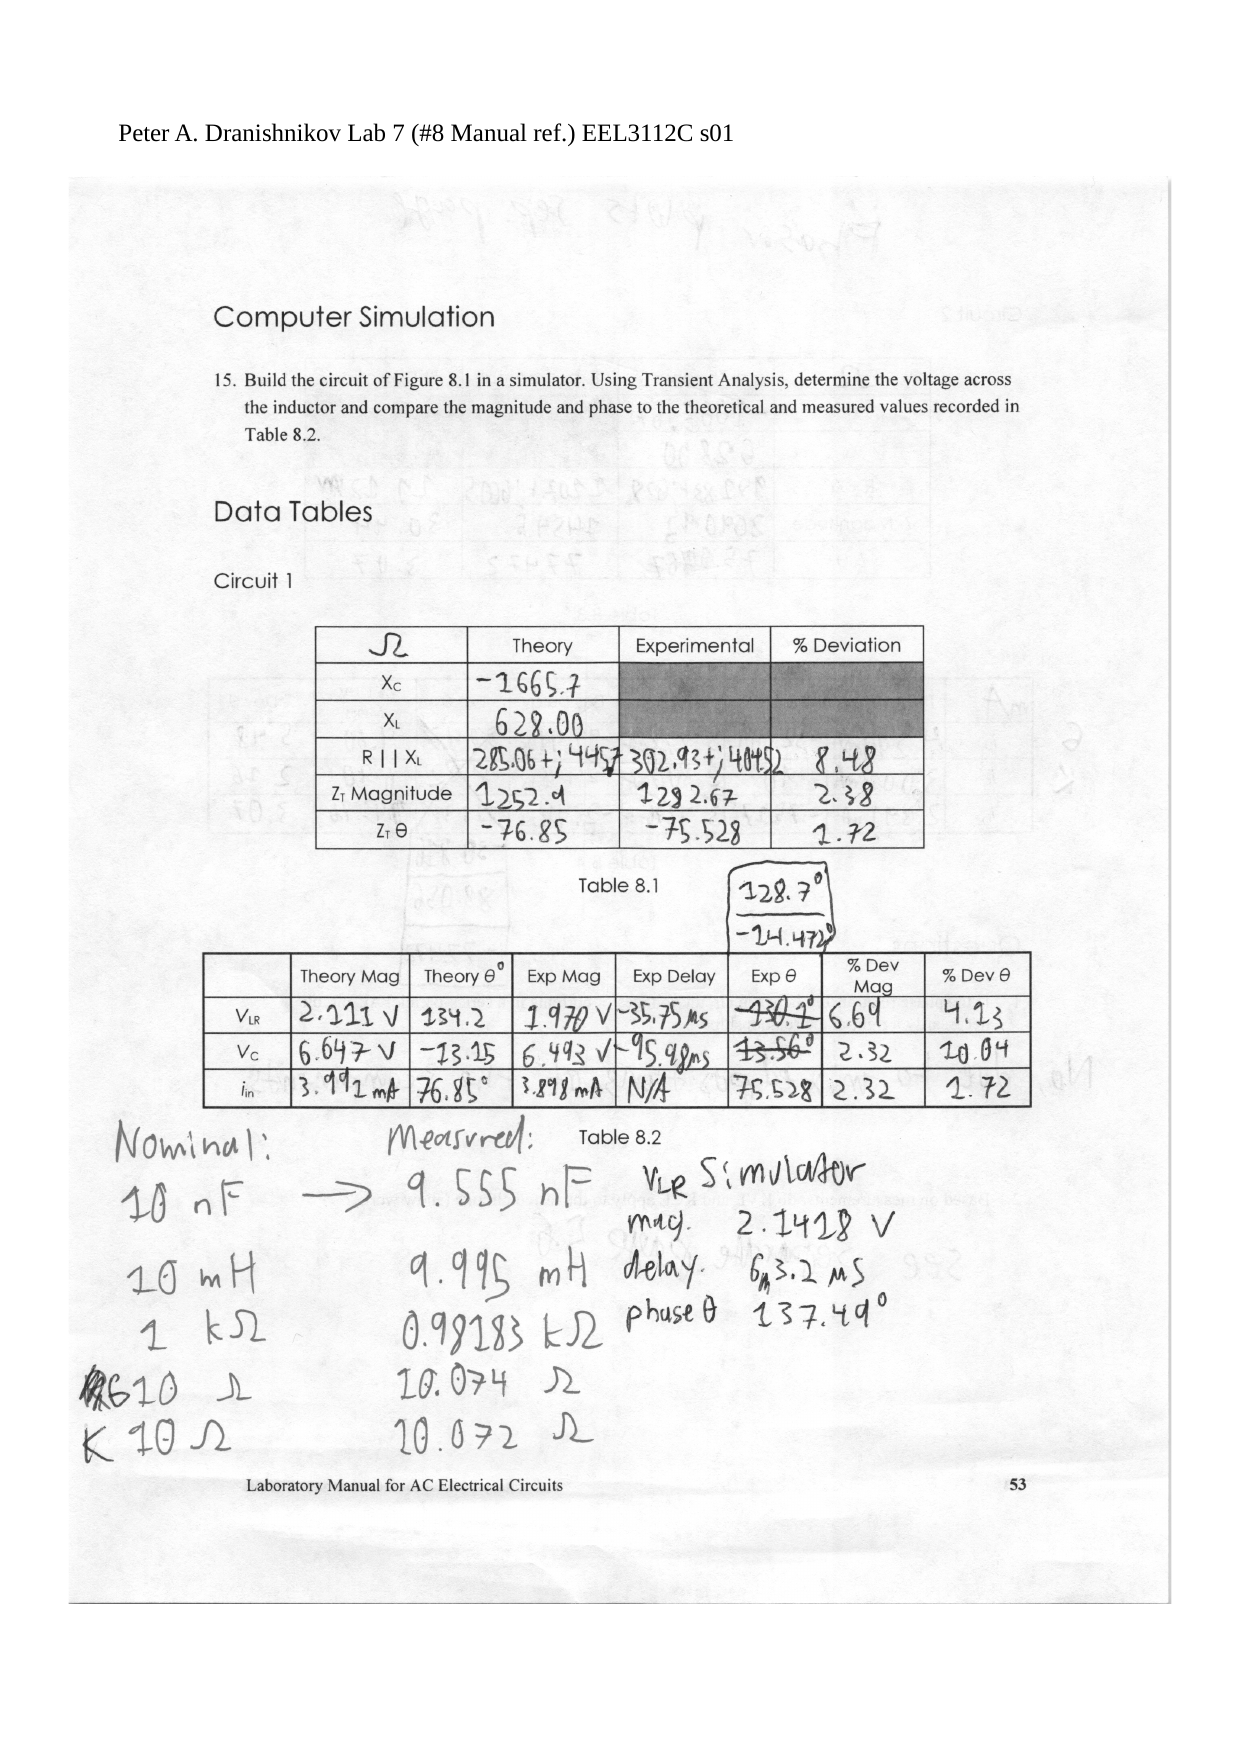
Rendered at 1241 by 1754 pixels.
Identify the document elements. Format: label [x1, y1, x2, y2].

picture [68, 176, 1172, 1604]
